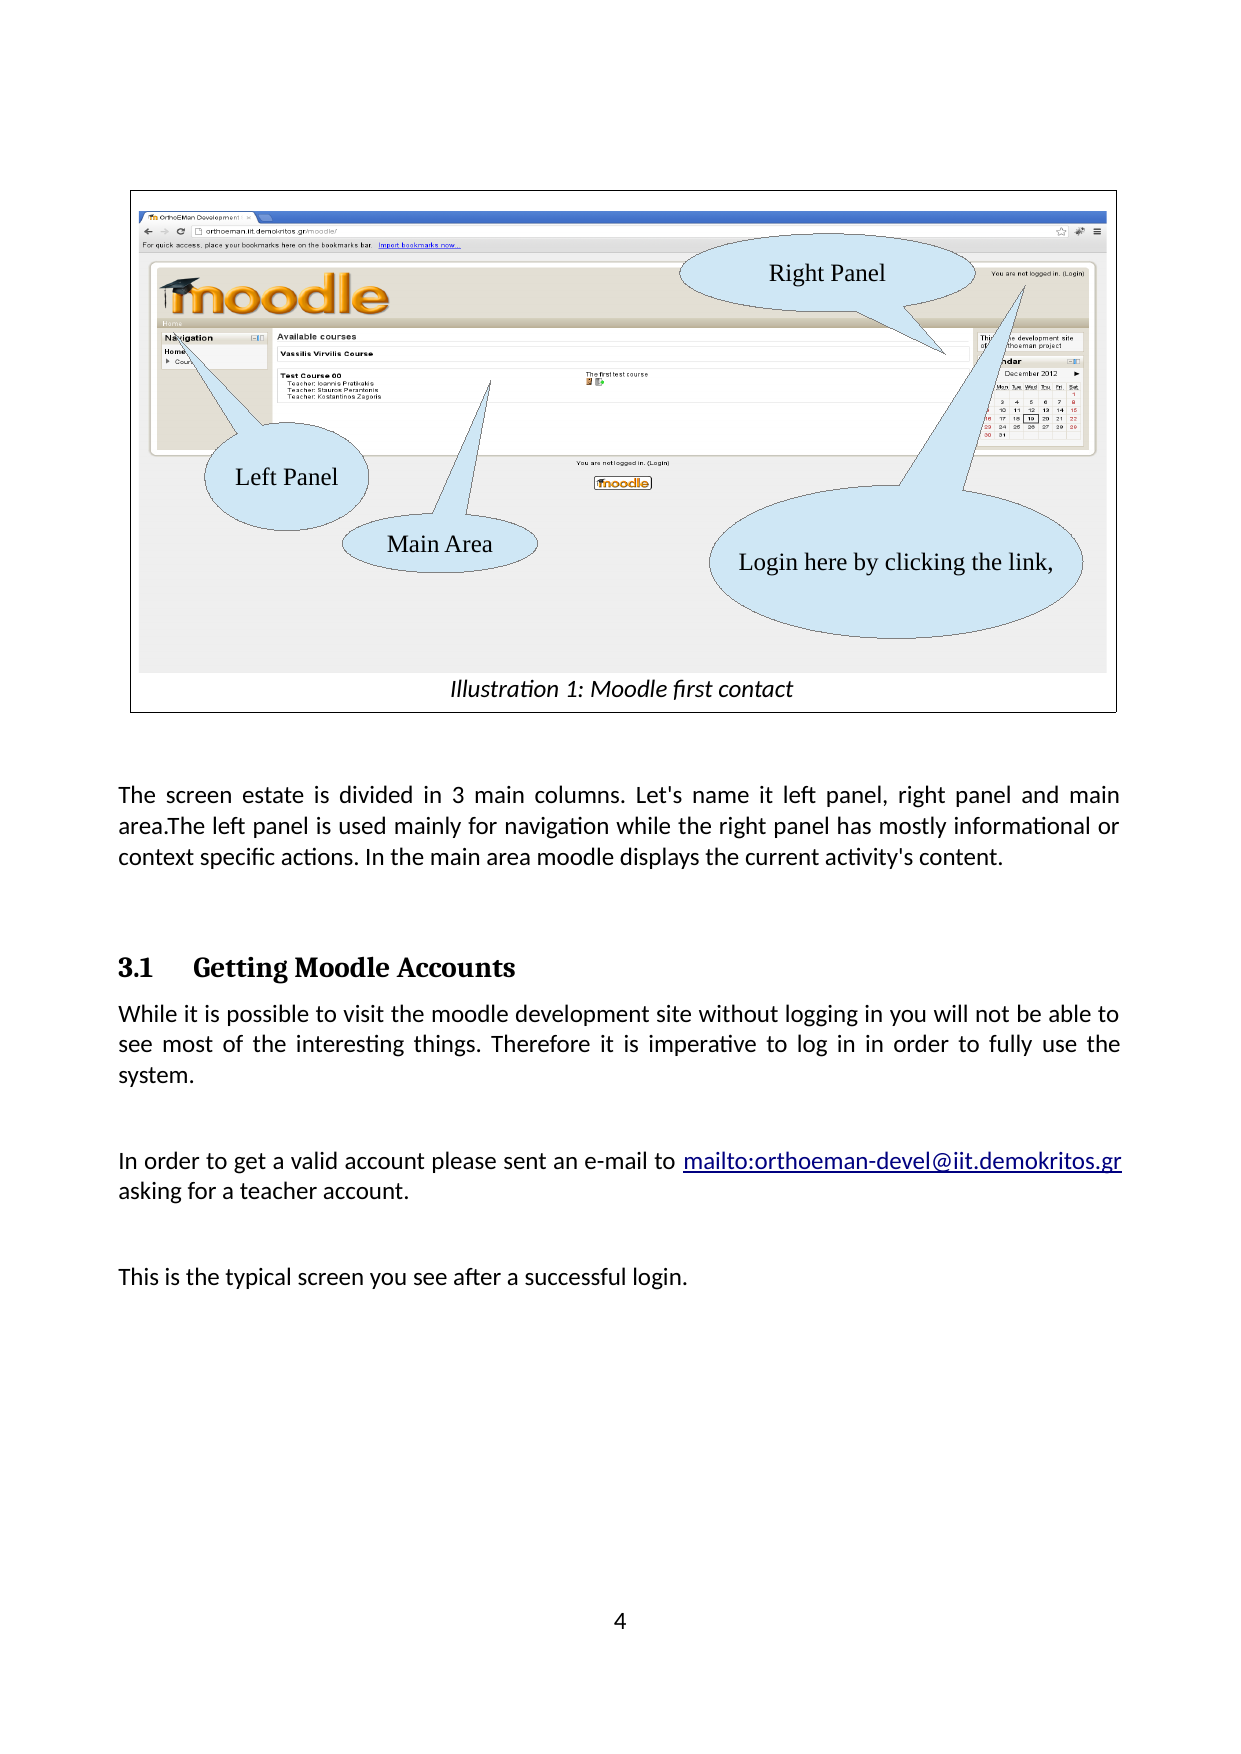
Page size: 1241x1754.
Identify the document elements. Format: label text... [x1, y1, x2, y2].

picture [138, 211, 1107, 673]
text Illustration 1: Moodle first contact [139, 673, 1107, 703]
text While it is possible to visit the moodle development site without logging in you will not be able to see most of the interesting things. Therefore it is imperative to log in in order to fully use the system. [118, 998, 1122, 1089]
text In order to get a valid account please sent an e-mail to mailto:orthoeman-devel@iit.demokritos.gr asking for a teacher account. [118, 1145, 1122, 1206]
text This is the typical screen you see after a successful login. [118, 1261, 1122, 1292]
subtitle Getting Moodle Accounts [118, 952, 1122, 985]
text The screen estate is divided in 3 main columns. Let's name it left panel, right panel and main area.The left panel is used mainly for navigation while the right panel has mostly informational or context specific actions. In the main area moodle displays the current activity's content. [118, 779, 1122, 871]
